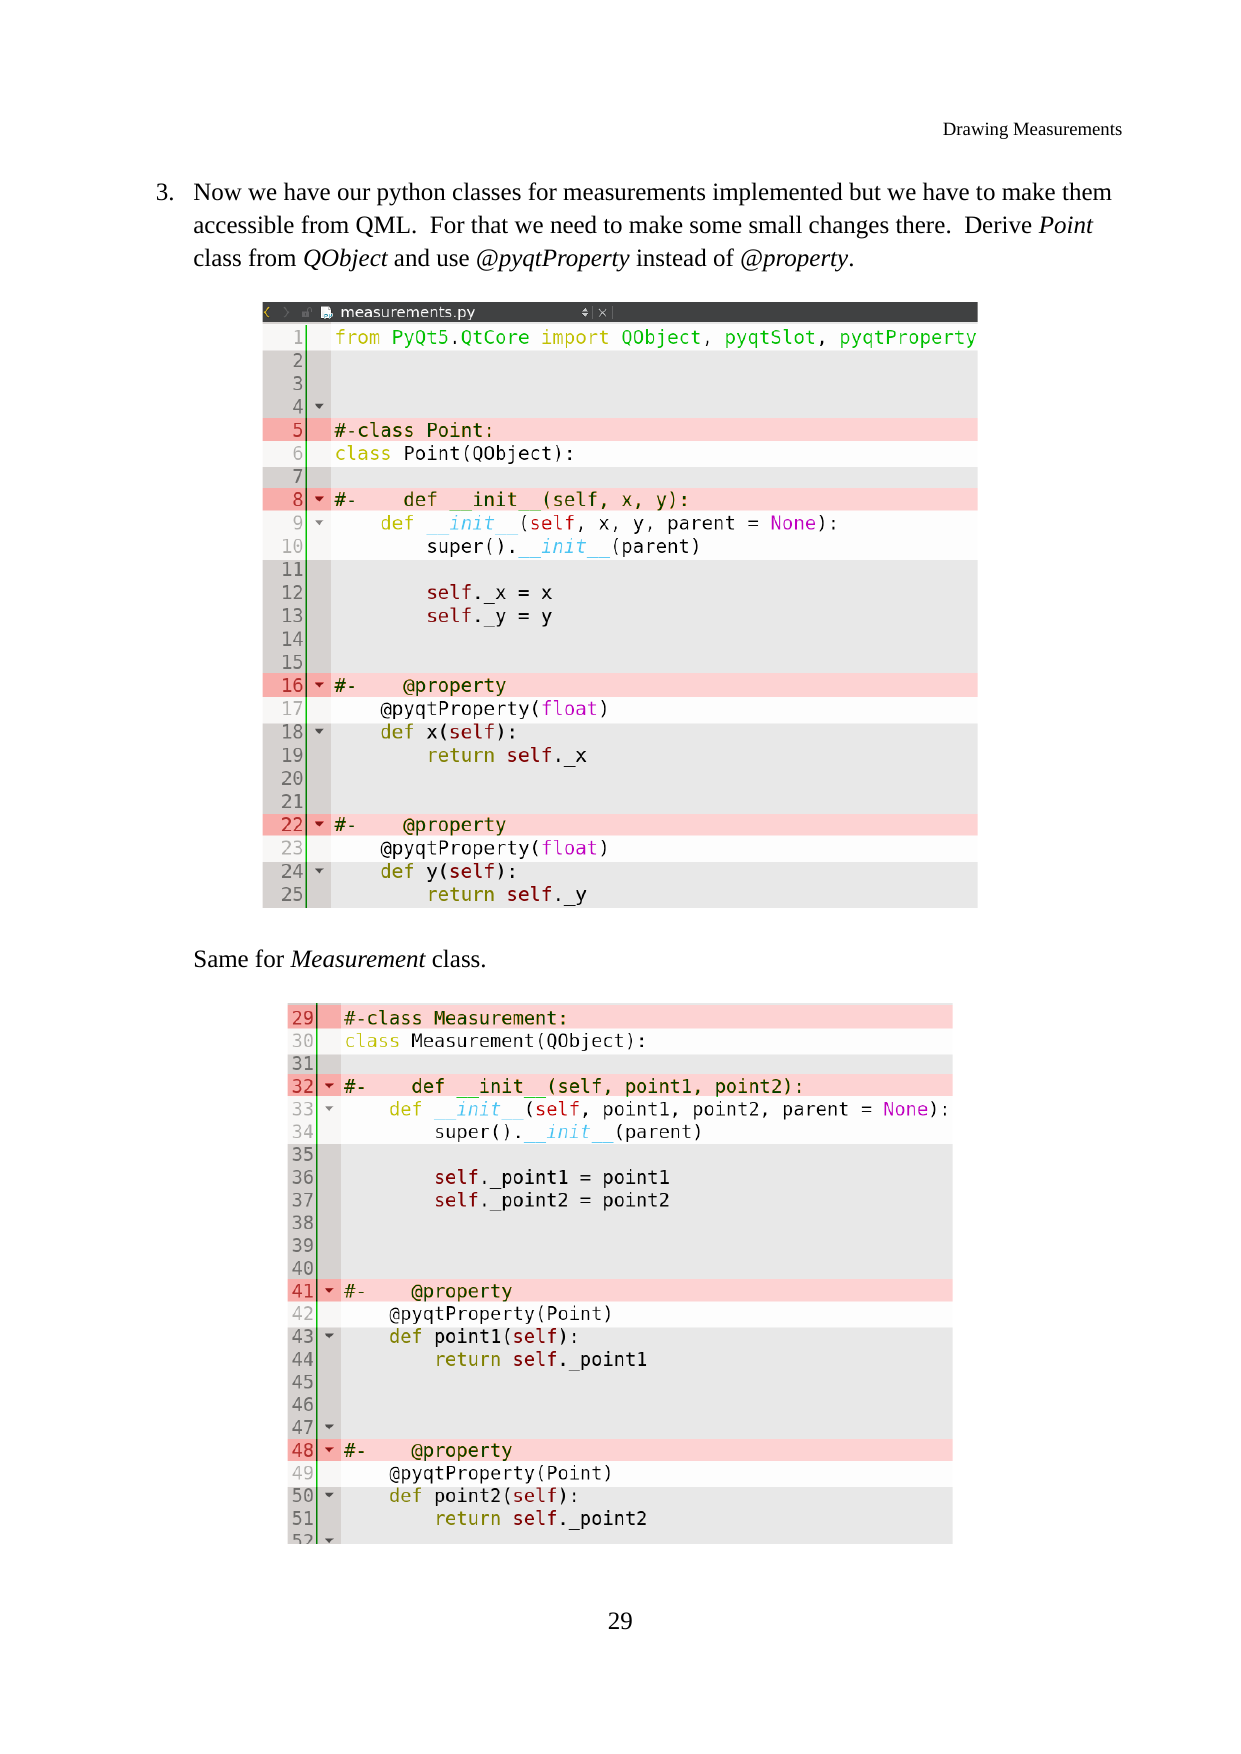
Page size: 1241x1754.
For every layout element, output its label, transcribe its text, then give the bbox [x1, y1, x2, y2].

picture [287, 1003, 953, 1544]
picture [262, 302, 978, 908]
list Now we have our python classes for measurements implemented but we have to make them accessible from QML. For that we need to make some small changes there. Derive Point class from QObject and use @pyqtProperty instead of @property. [156, 177, 1122, 272]
list Same for Measurement class. [156, 944, 1122, 973]
